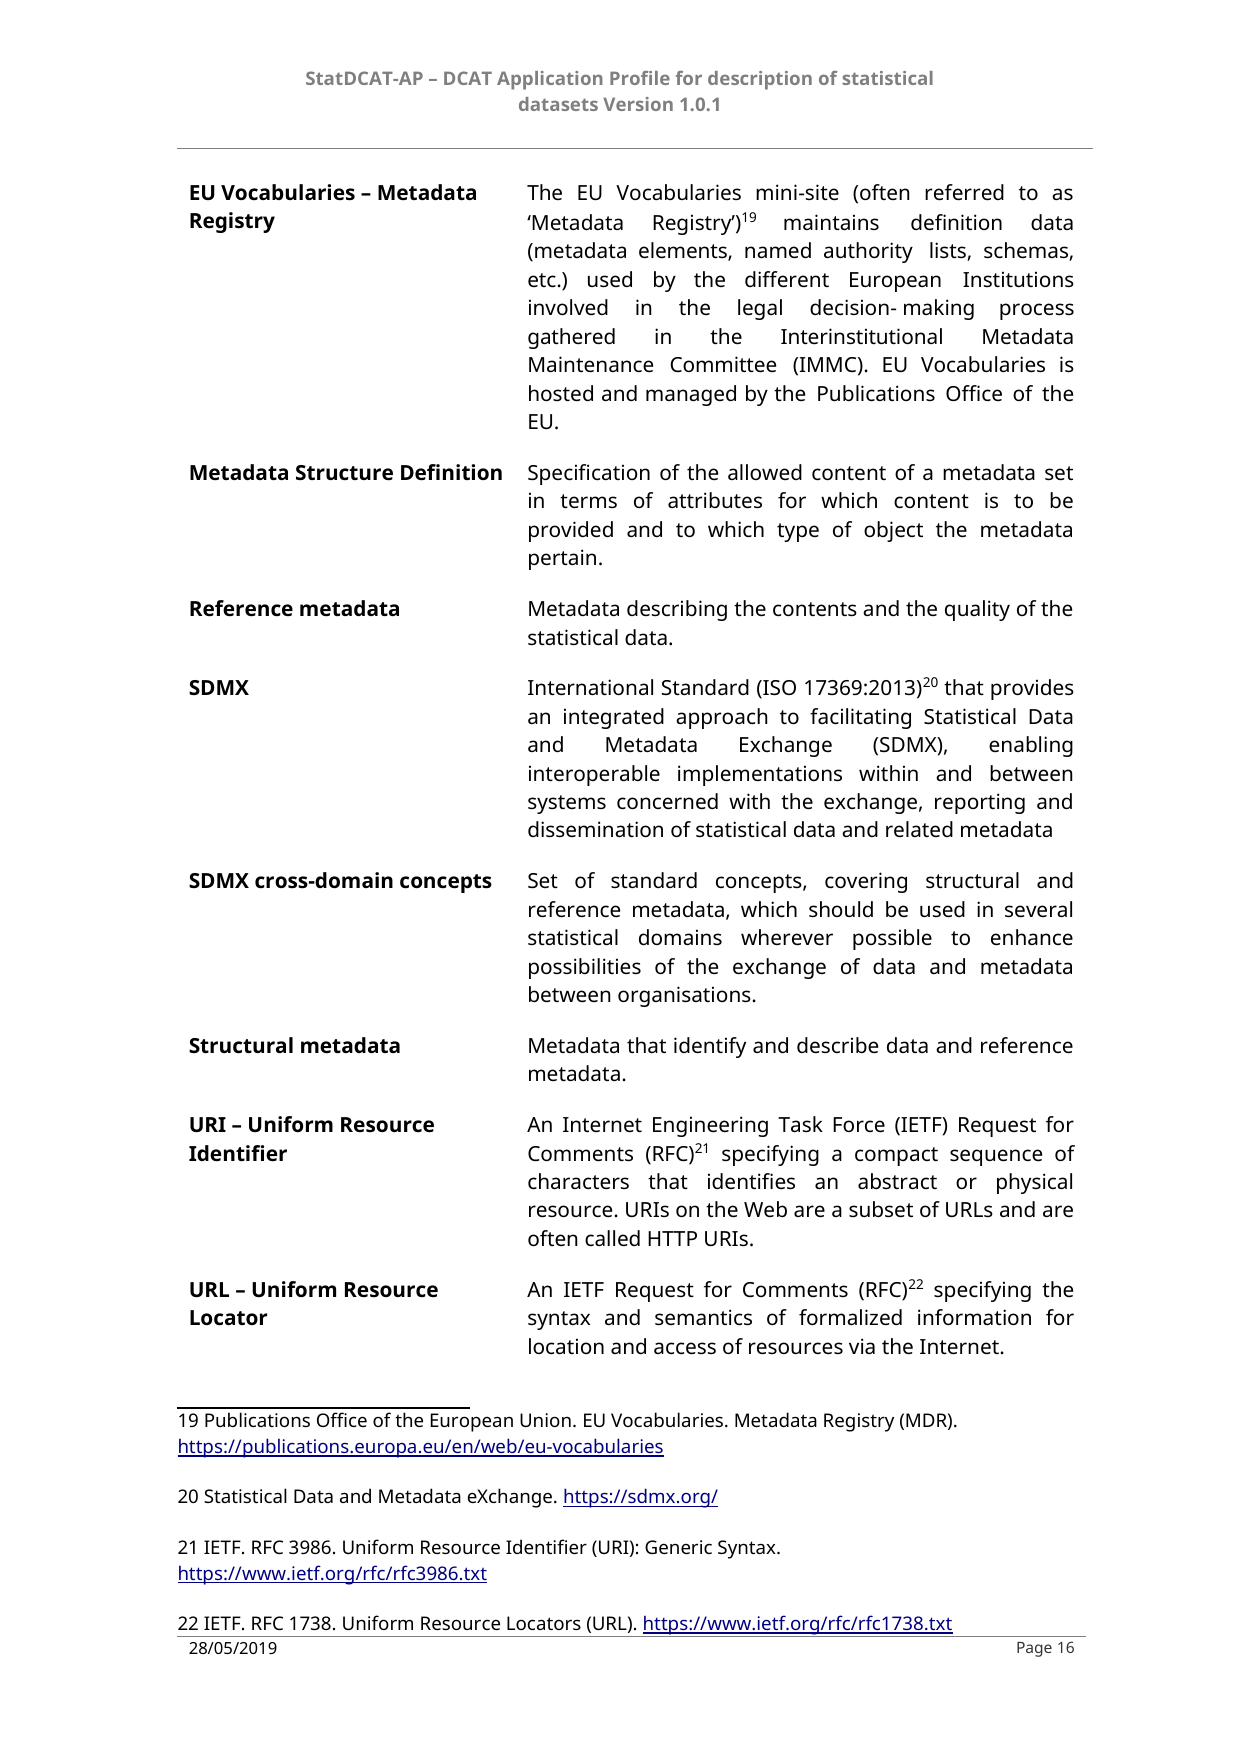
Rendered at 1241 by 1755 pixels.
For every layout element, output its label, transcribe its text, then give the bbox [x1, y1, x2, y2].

table_cell An IETF Request for Comments (RFC) specifying the syntax and semantics of formalized information for location and access of resources via the Internet. [516, 1275, 1086, 1383]
table_cell SDMX cross-domain concepts [177, 866, 516, 1031]
table_cell Structural metadata [177, 1031, 516, 1110]
table_cell Set of standard concepts, covering structural and reference metadata, which should be used in several statistical domains wherever possible to enhance possibilities of the exchange of data and metadata between organisations. [516, 866, 1086, 1031]
table_cell Metadata that identify and describe data and reference metadata. [516, 1031, 1086, 1110]
table_cell The EU Vocabularies mini-site (often referred to as ‘Metadata Registry’) maintains definition data (metadata elements, named authority lists, schemas, etc.) used by the different European Institutions involved in the legal decision-making process gathered in the Interinstitutional Metadata Maintenance Committee (IMMC). EU Vocabularies is hosted and managed by the Publications Office of the EU. [516, 178, 1086, 458]
table_cell EU Vocabularies – Metadata Registry [177, 178, 516, 458]
table_cell An Internet Engineering Task Force (IETF) Request for Comments (RFC) specifying a compact sequence of characters that identifies an abstract or physical resource. URIs on the Web are a subset of URLs and are often called HTTP URIs. [516, 1110, 1086, 1275]
table_cell Reference metadata [177, 594, 516, 673]
table_cell URI – Uniform Resource Identifier [177, 1110, 516, 1275]
table_cell Metadata describing the contents and the quality of the statistical data. [516, 594, 1086, 673]
table_cell International Standard (ISO 17369:2013) that provides an integrated approach to facilitating Statistical Data and Metadata Exchange (SDMX), enabling interoperable implementations within and between systems concerned with the exchange, reporting and dissemination of statistical data and related metadata [516, 674, 1086, 866]
table_cell URL – Uniform Resource Locator [177, 1275, 516, 1383]
table_cell Specification of the allowed content of a metadata set in terms of attributes for which content is to be provided and to which type of object the metadata pertain. [516, 458, 1086, 594]
table_cell SDMX [177, 674, 516, 866]
table_cell Metadata Structure Definition [177, 458, 516, 594]
